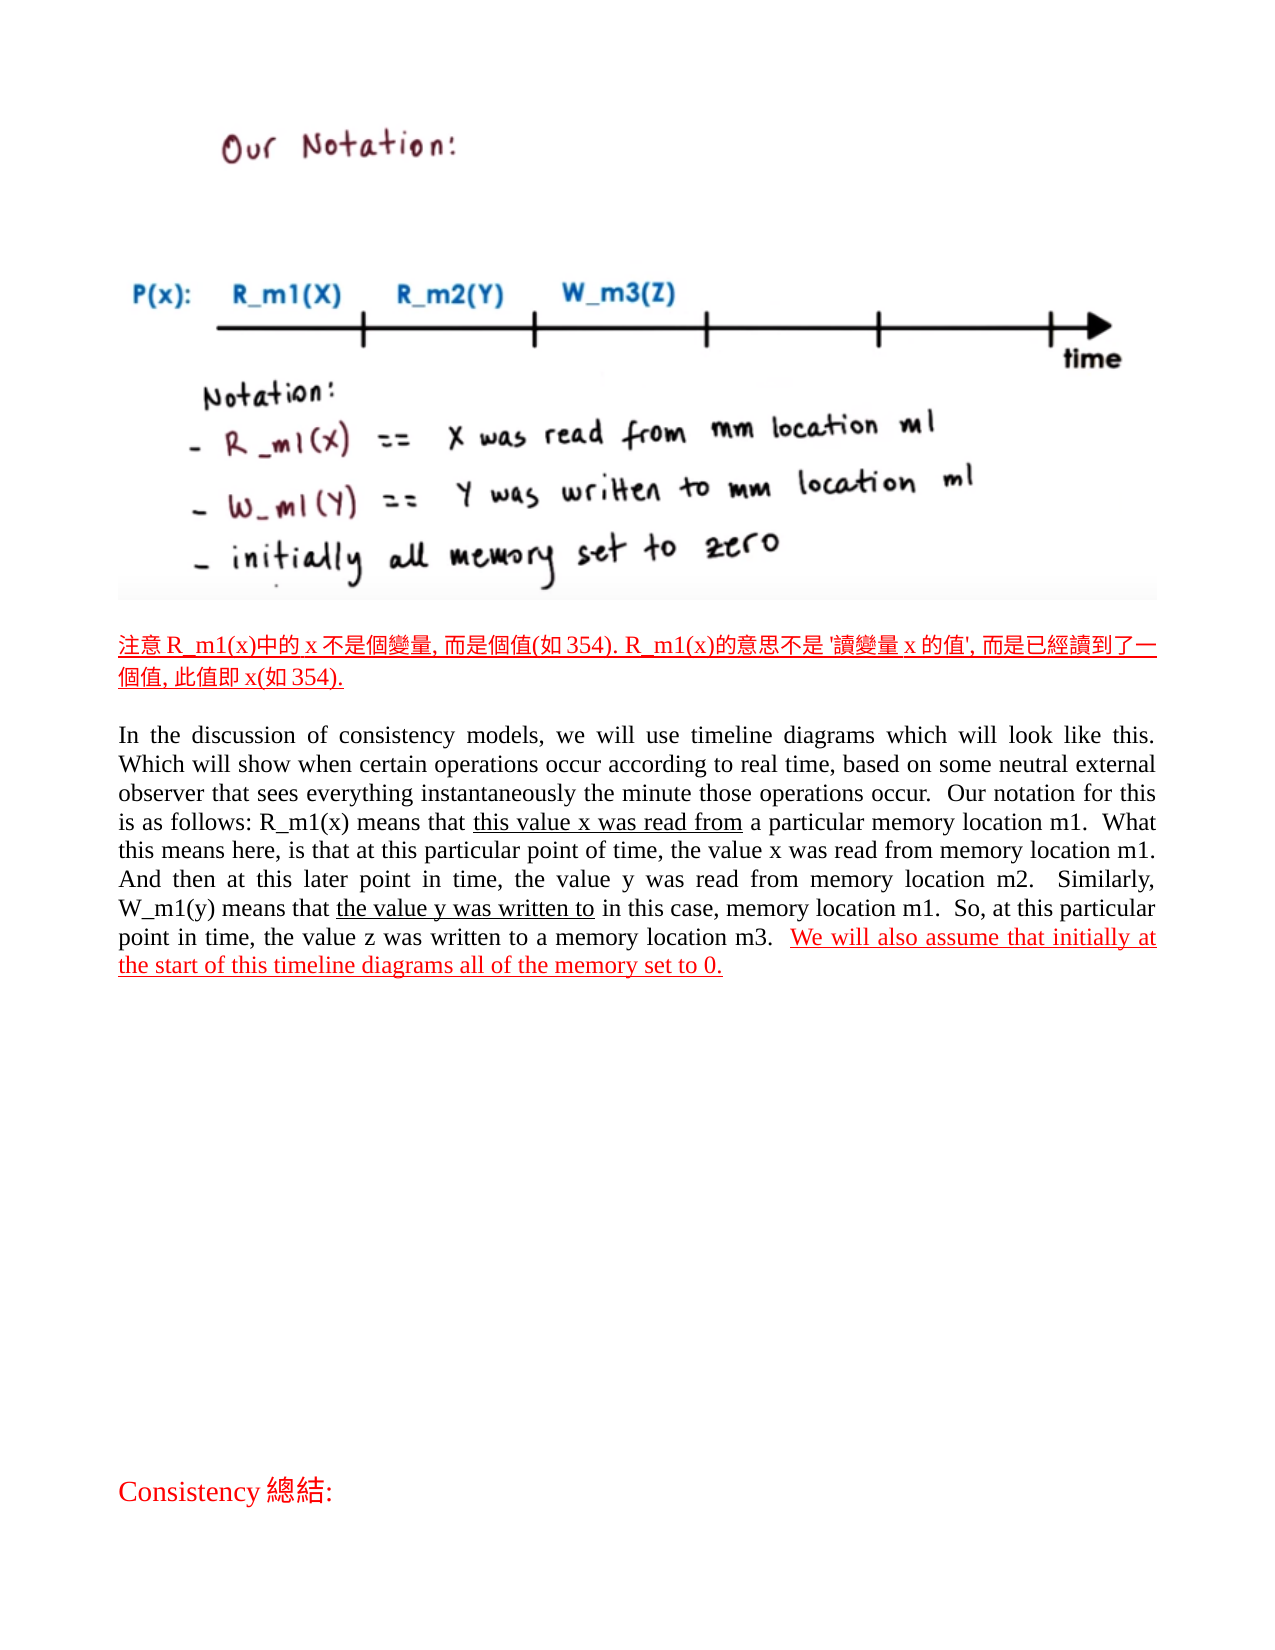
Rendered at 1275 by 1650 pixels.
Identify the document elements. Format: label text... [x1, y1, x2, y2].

text In the discussion of consistency models, we will use timeline diagrams which will look like this. Which will show when certain operations occur according to real time, based on some neutral external observer that sees everything instantaneously the minute those operations occur. Our notation for this is as follows: R_m1(x) means that this value x was read from a particular memory location m1. What this means here, is that at this particular point of time, the value x was read from memory location m1. And then at this later point in time, the value y was read from memory location m2. Similarly, W_m1(y) means that the value y was written to in this case, memory location m1. So, at this particular point in time, the value z was written to a memory location m3. We will also assume that initially at the start of this timeline diagrams all of the memory set to 0. [118, 721, 1157, 979]
text 個值, 此值即x(如354). [118, 658, 1157, 692]
picture [118, 118, 1157, 600]
text 注意R_m1(x)中的x不是個變量, 而是個值(如354). R_m1(x)的意思不是 '讀變量x的值', 而是已經讀到了一 [118, 628, 1157, 656]
text Consistency總結: [118, 1468, 1157, 1510]
